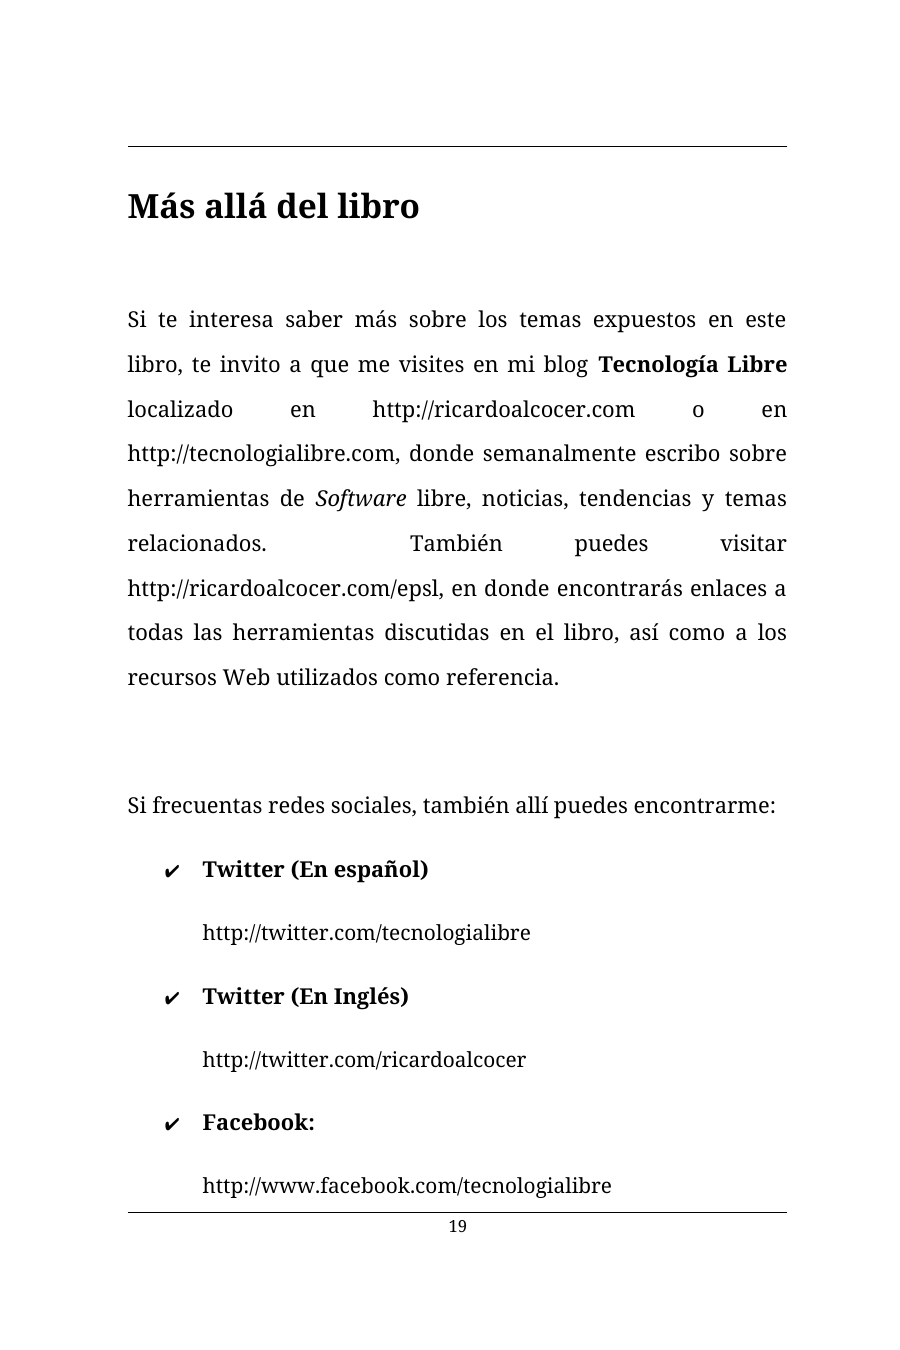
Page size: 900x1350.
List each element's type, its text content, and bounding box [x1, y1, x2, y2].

subtitle Más allá del libro [127, 183, 787, 229]
list Twitter (En Inglés) [165, 981, 787, 1010]
list Twitter (En español) [165, 854, 787, 884]
list http://www.facebook.com/tecnologialibre [165, 1171, 787, 1199]
list Facebook: [165, 1107, 787, 1137]
list http://twitter.com/ricardoalcocer [165, 1045, 787, 1073]
text Si frecuentas redes sociales, también allí puedes encontrarme: [127, 790, 787, 820]
list http://twitter.com/tecnologialibre [165, 918, 787, 947]
text Si te interesa saber más sobre los temas expuestos en este libro, te invito a que me visites en mi blog Tecnología Libre localizado en http://ricardoalcocer.com o en http://tecnologialibre.com, donde semanalmente escribo sobre herramientas de Software libre, noticias, tendencias y temas relacionados. También puedes visitar http://ricardoalcocer.com/epsl, en donde encontrarás enlaces a todas las herramientas discutidas en el libro, así como a los recursos Web utilizados como referencia. [127, 304, 787, 692]
